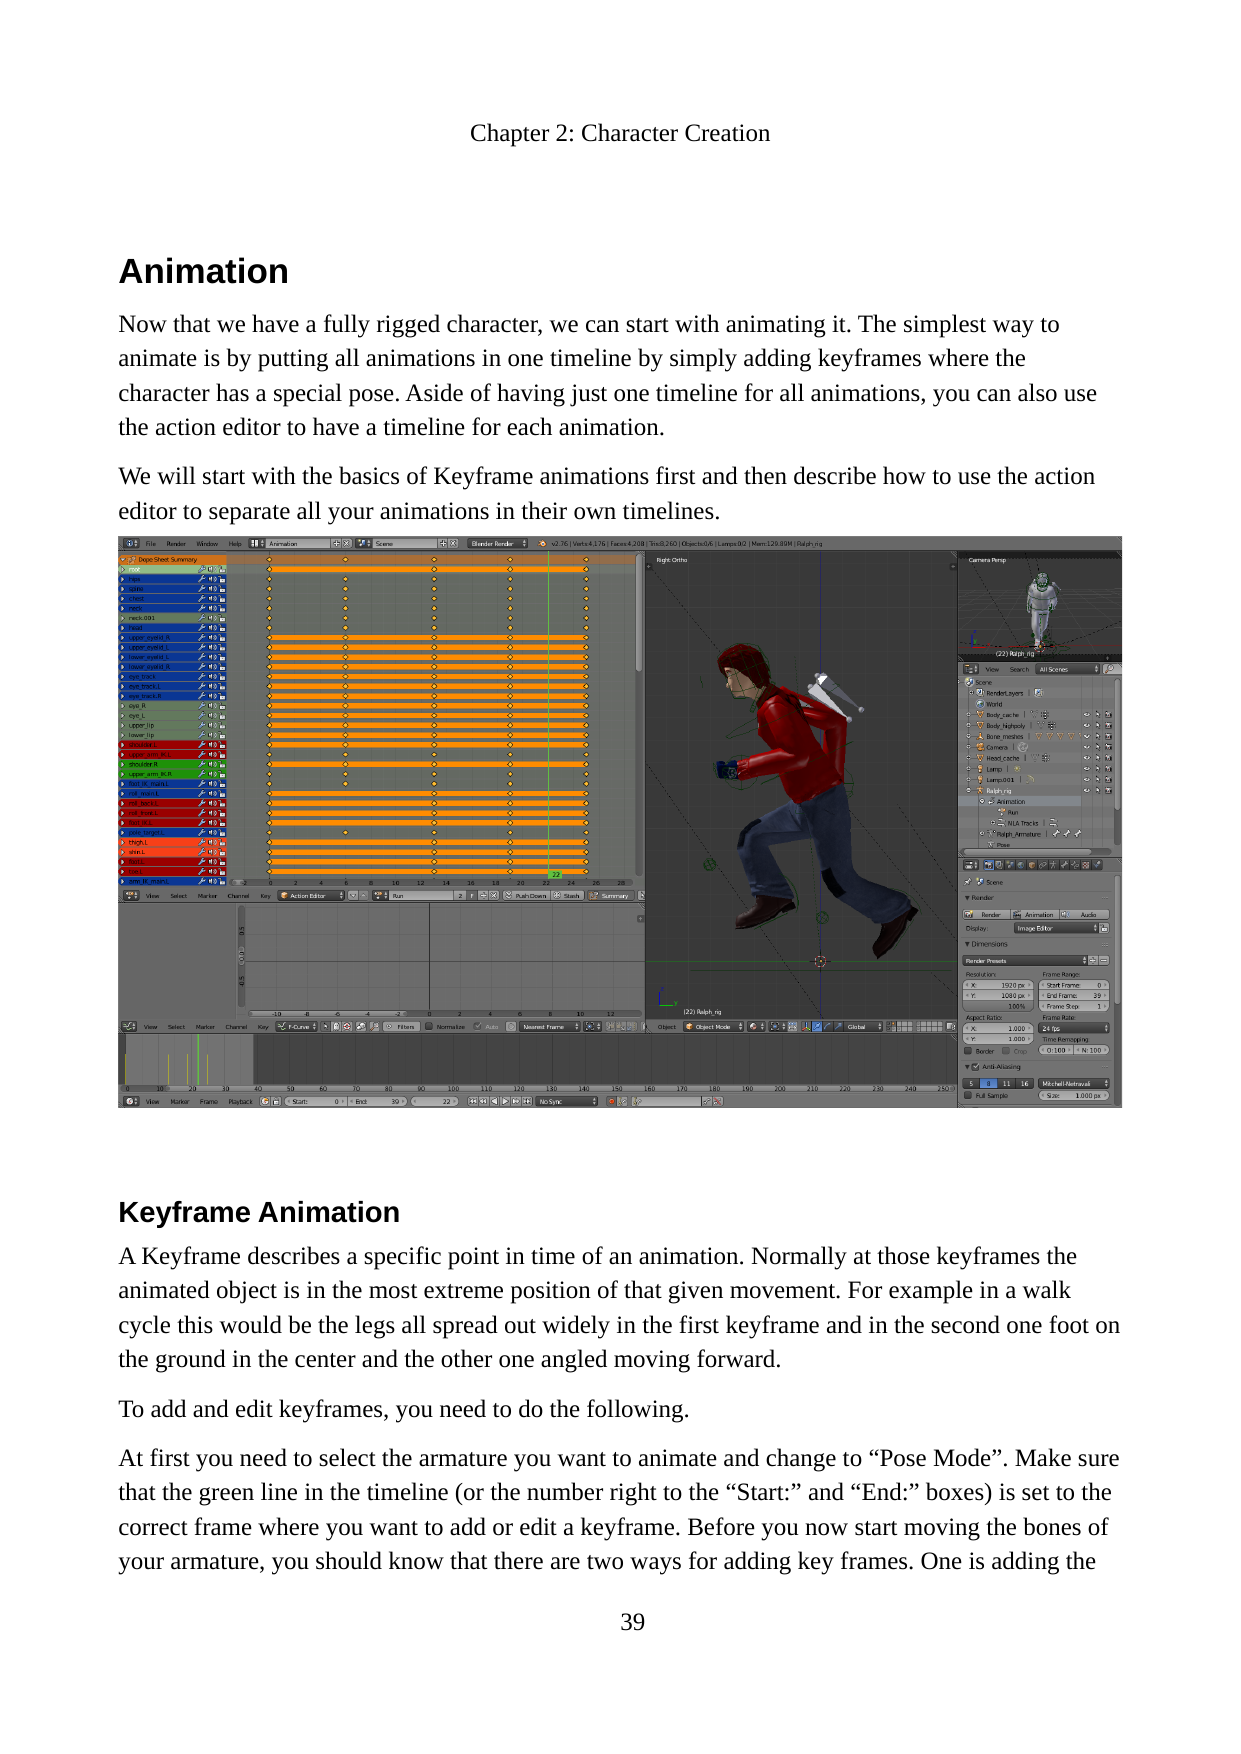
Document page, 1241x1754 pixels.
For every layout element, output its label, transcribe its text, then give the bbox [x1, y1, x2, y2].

text To add and edit keyframes, you need to do the following. [118, 1394, 1122, 1422]
subtitle Animation [118, 250, 1122, 290]
text Now that we have a fully rigged character, we can start with animating it. The simplest way to animate is by putting all animations in one timeline by simply adding keyframes where the character has a special pose. Aside of having just one timeline for all animations, you can also use the action editor to have a timeline for each animation. [118, 309, 1122, 441]
picture [118, 536, 1123, 1108]
text At first you need to select the armature you want to animate and change to “Pose Mode”. Make sure that the green line in the timeline (or the number right to the “Start:” and “End:” boxes) is set to the correct frame where you want to add or edit a keyframe. Before you now start moving the bones of your armature, you should know that there are two ways for adding key frames. One is adding the [118, 1443, 1122, 1575]
subtitle Keyframe Animation [118, 1195, 1122, 1229]
text We will start with the basics of Keyframe animations first and then describe how to use the action editor to separate all your animations in their own timelines. [118, 461, 1122, 524]
text A Keyframe describes a specific point in time of an animation. Normally at those keyframes the animated object is in the most extreme position of that given movement. For example in a walk cycle this would be the legs all spread out widely in the first keyframe and in the second one foot on the ground in the center and the other one angled moving forward. [118, 1241, 1122, 1373]
